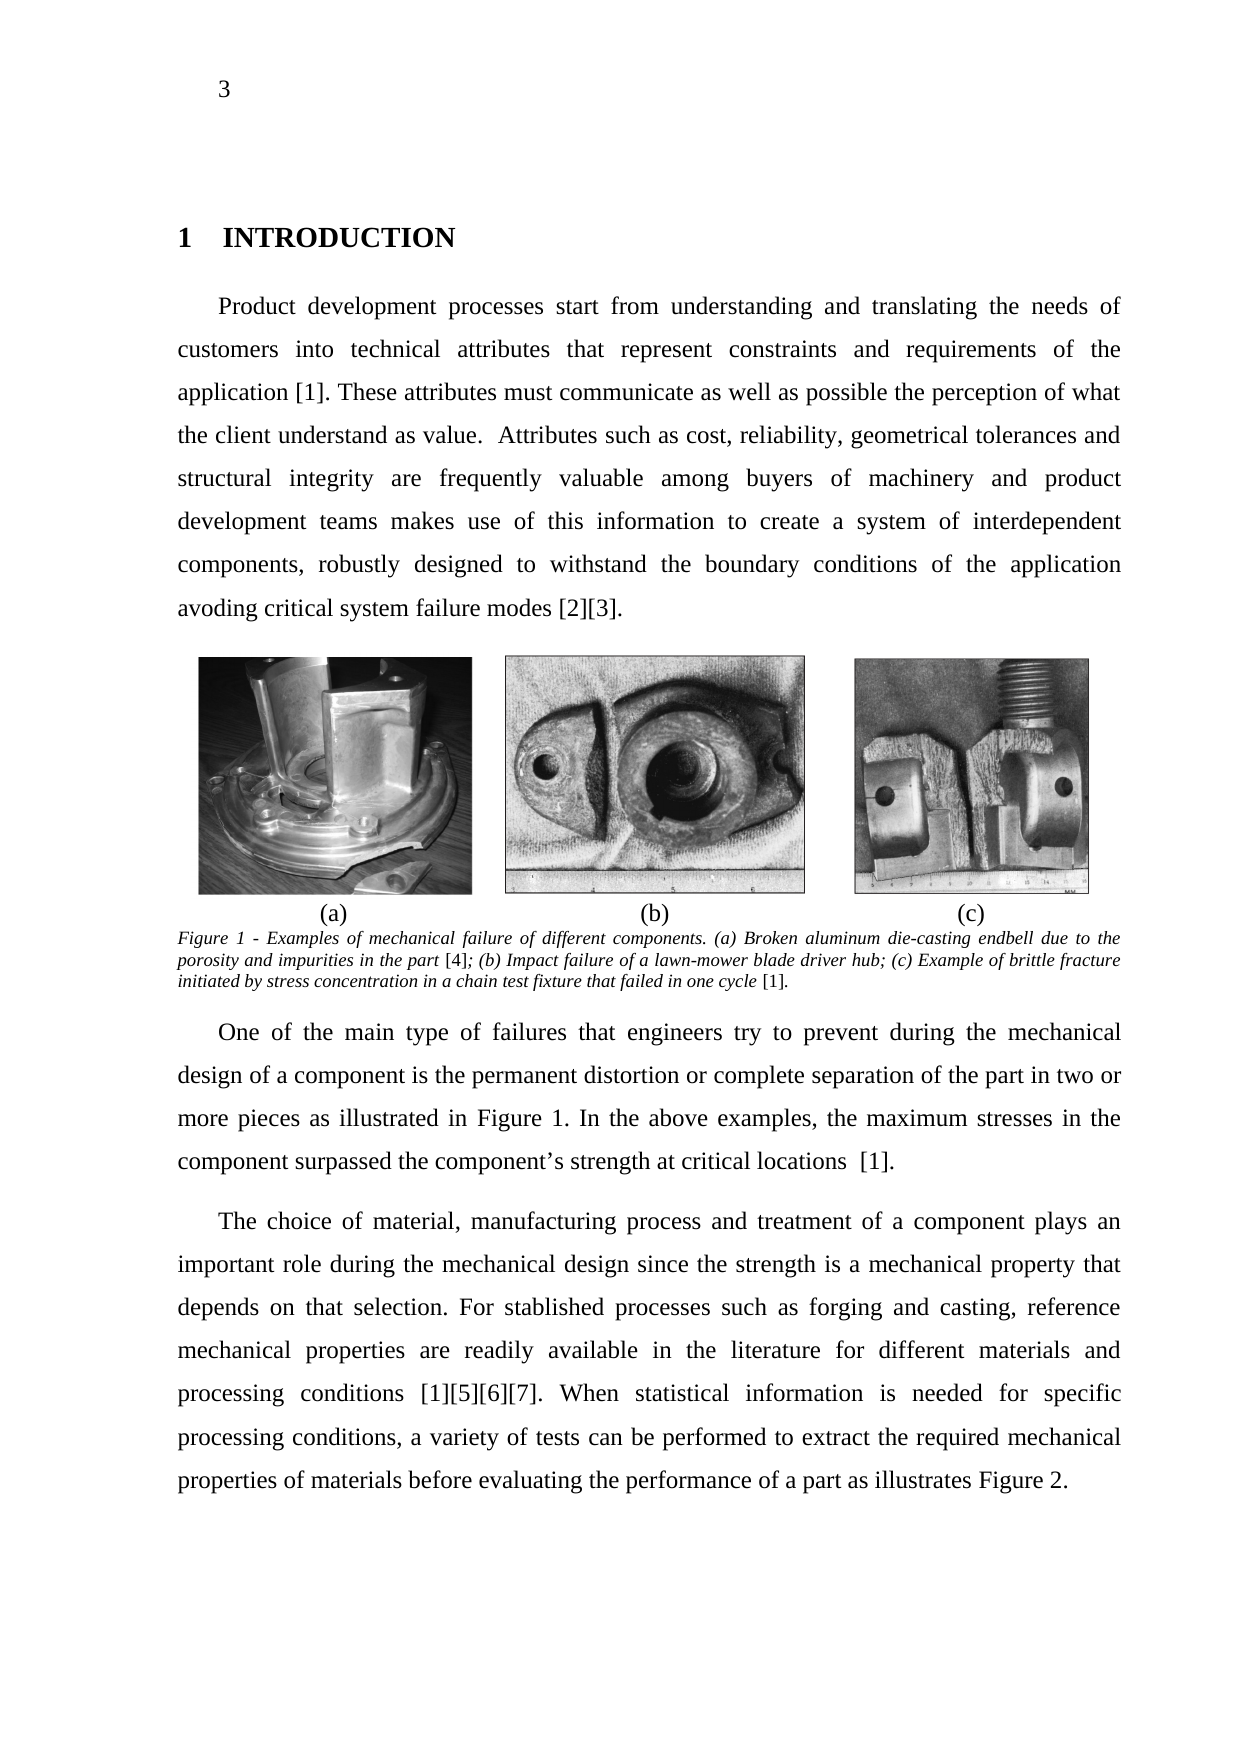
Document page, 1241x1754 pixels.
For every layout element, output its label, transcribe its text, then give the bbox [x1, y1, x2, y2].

text One of the main type of failures that engineers try to prevent during the mechanical design of a component is the permanent distortion or complete separation of the part in two or more pieces as illustrated in Figure 1. In the above examples, the maximum stresses in the component surpassed the component’s strength at critical locations [1]. [177, 1017, 1122, 1175]
table_header [490, 653, 501, 898]
subtitle INTRODUCTION [177, 220, 1122, 253]
table_header [809, 653, 819, 898]
text Figure 1 - Examples of mechanical failure of different components. (a) Broken aluminum die-casting endbell due to the porosity and impurities in the part [4]; (b) Impact failure of a lawn-mower blade driver hub; (c) Example of brittle fracture initiated by stress concentration in a chain test fixture that failed in one cycle [1]. [177, 927, 1122, 992]
picture [191, 652, 476, 899]
table_header [476, 653, 490, 898]
picture [501, 653, 809, 898]
text Product development processes start from understanding and translating the needs of customers into technical attributes that represent constraints and requirements of the application [1]. These attributes must communicate as well as possible the perception of what the client understand as value. Attributes such as cost, reliability, geometrical tolerances and structural integrity are frequently valuable among buyers of machinery and product development teams makes use of this information to create a system of interdependent components, robustly designed to withstand the boundary conditions of the application avoding critical system failure modes [2][3]. [177, 291, 1122, 621]
text The choice of material, manufacturing process and treatment of a component plays an important role during the mechanical design since the strength is a mechanical property that depends on that selection. For stablished processes such as forging and casting, reference mechanical properties are readily available in the literature for different materials and processing conditions [1][5][6][7]. When statistical information is needed for specific processing conditions, a variety of tests can be performed to extract the required mechanical properties of materials before evaluating the performance of a part as illustrates Figure 2. [177, 1206, 1122, 1493]
picture [850, 654, 1092, 897]
table_cell (a) [177, 898, 490, 927]
table_cell (c) [820, 898, 1122, 927]
table_header [177, 653, 191, 898]
table_header [820, 653, 1122, 898]
table_cell (b) [490, 898, 819, 927]
